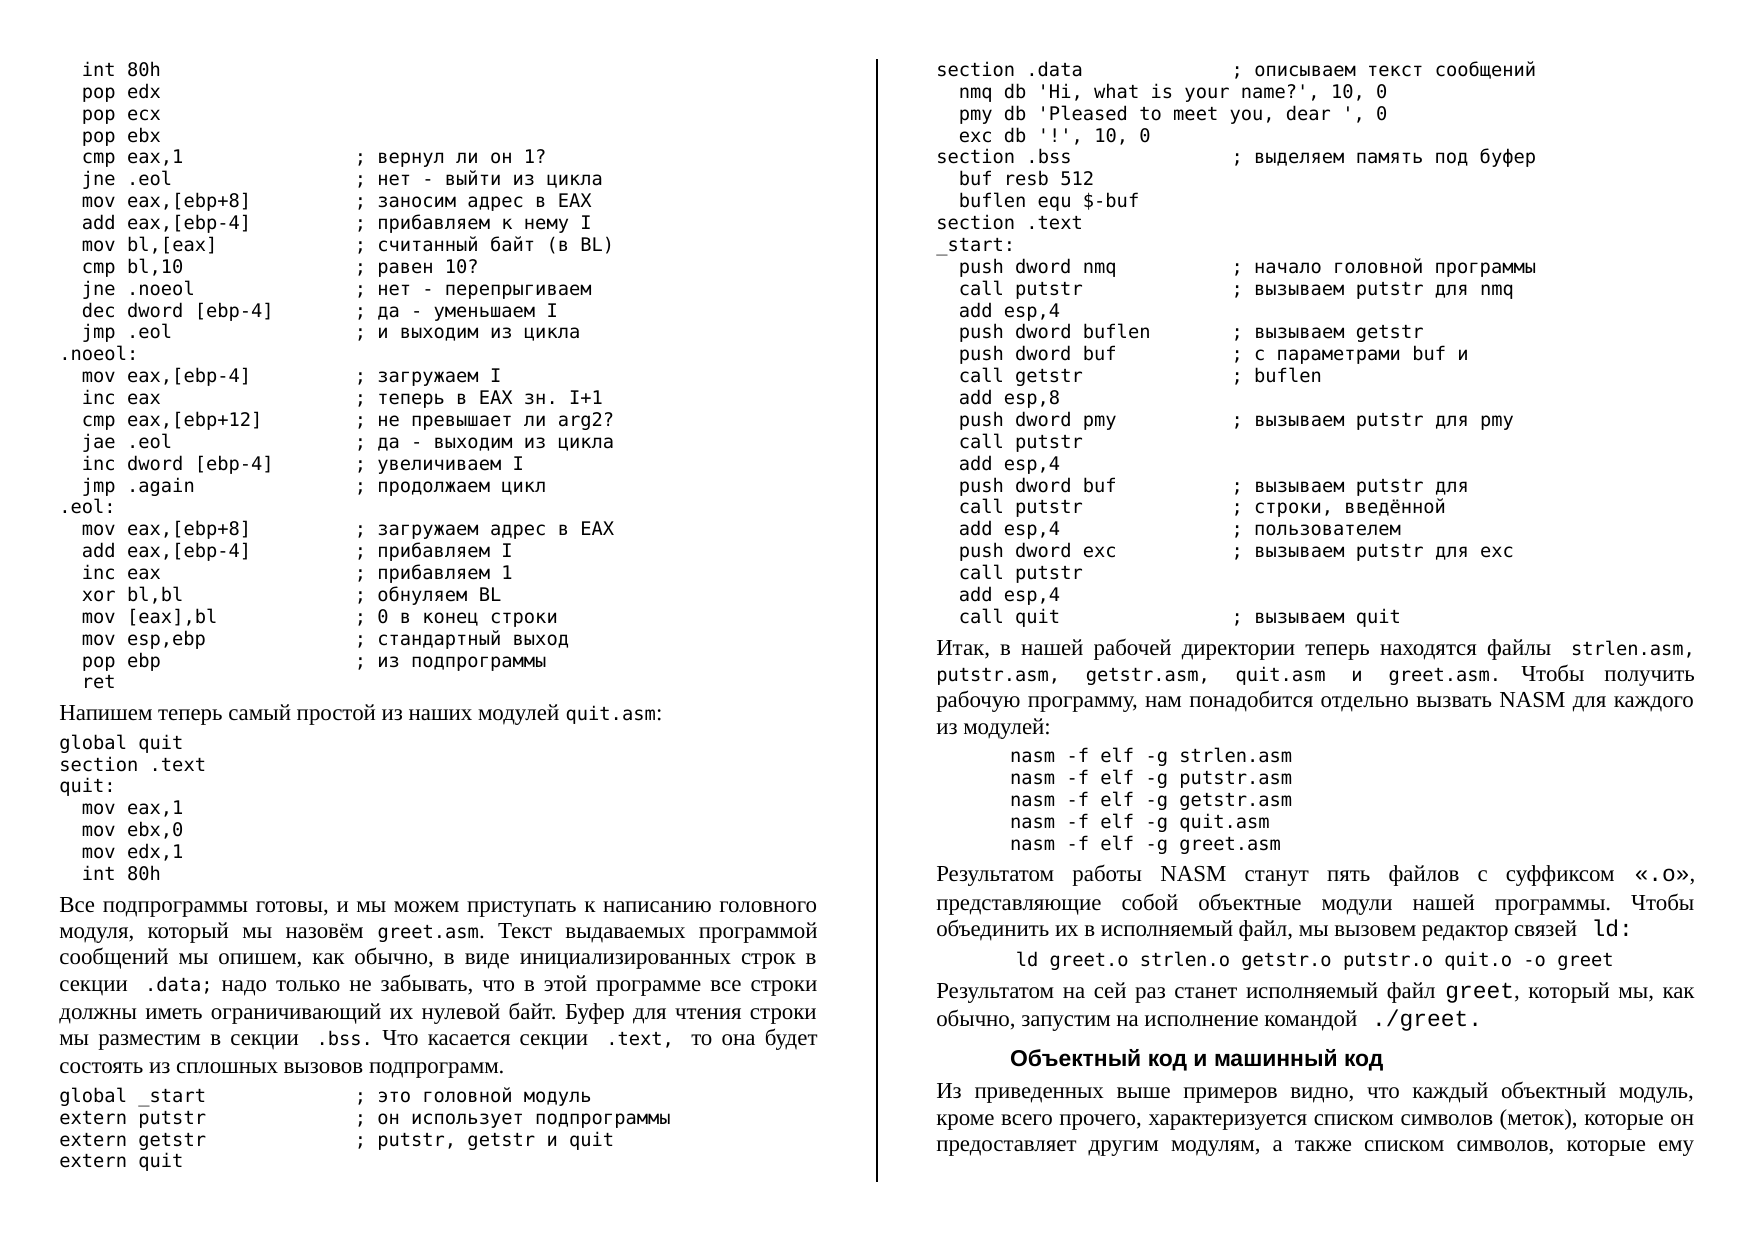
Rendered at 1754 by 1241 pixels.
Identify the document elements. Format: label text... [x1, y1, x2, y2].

text jne .eol ; нет - выйти из цикла [59, 168, 818, 190]
text mov eax,1 [59, 797, 818, 819]
text ld greet.o strlen.o getstr.o putstr.o quit.o -o greet [934, 949, 1695, 971]
text mov eax,[ebp+8] ; загружаем адрес в EAX [59, 518, 818, 540]
text cmp bl,10 ; равен 10? [59, 256, 818, 278]
text nasm -f elf -g strlen.asm [936, 745, 1695, 767]
text inc eax ; прибавляем 1 [59, 562, 818, 584]
text int 80h [59, 59, 818, 81]
text _start: [936, 234, 1695, 256]
text jae .eol ; да - выходим из цикла [59, 431, 818, 453]
text push dword buf ; с параметрами buf и [936, 343, 1695, 365]
text mov edx,1 [59, 841, 818, 863]
text nasm -f elf -g greet.asm [936, 833, 1695, 854]
text global quit [59, 732, 818, 753]
text .eol: [59, 497, 818, 518]
text .noeol: [59, 343, 818, 365]
text nmq db 'Hi, what is your name?', 10, 0 [936, 81, 1695, 103]
text pmy db 'Pleased to meet you, dear ', 0 [936, 103, 1695, 125]
text jmp .again ; продолжаем цикл [59, 475, 818, 497]
text pop ecx [59, 103, 818, 125]
text global _start ; это головной модуль [59, 1085, 818, 1107]
text push dword nmq ; начало головной программы [936, 256, 1695, 278]
text mov ebx,0 [59, 819, 818, 841]
text section .text [59, 753, 818, 775]
text call putstr ; строки, введённой [936, 497, 1695, 518]
text mov eax,[ebp-4] ; загружаем I [59, 365, 818, 387]
text mov [eax],bl ; 0 в конец строки [59, 606, 818, 628]
text dec dword [ebp-4] ; да - уменьшаем I [59, 300, 818, 322]
text buf resb 512 [936, 168, 1695, 190]
text inc eax ; теперь в EAX зн. I+1 [59, 387, 818, 409]
text add esp,4 [936, 453, 1695, 475]
text buflen equ $-buf [936, 190, 1695, 212]
text section .data ; описываем текст сообщений [936, 59, 1695, 81]
text mov esp,ebp ; стандартный выход [59, 628, 818, 650]
text push dword exc ; вызываем putstr для exc [936, 540, 1695, 562]
text push dword buf ; вызываем putstr для [936, 475, 1695, 497]
text nasm -f elf -g quit.asm [936, 811, 1695, 833]
text pop ebp ; из подпрограммы [59, 650, 818, 672]
text Объектный код и машинный код [936, 1045, 1695, 1072]
text call putstr [936, 431, 1695, 453]
text Все подпрограммы готовы, и мы можем приступать к написанию головного модуля, который мы назовём greet.asm. Текст выдаваемых программой сообщений мы опишем, как обычно, в виде инициализированных строк в секции .data; надо только не забывать, что в этой программе все строки должны иметь ограничивающий их нулевой байт. Буфер для чтения строки мы разместим в секции .bss. Что касается секции .text, то она будет состоять из сплошных вызовов подпрограмм. [59, 891, 818, 1079]
text add esp,4 ; пользователем [936, 518, 1695, 540]
text call quit ; вызываем quit [936, 606, 1695, 628]
text pop edx [59, 81, 818, 103]
text add eax,[ebp-4] ; прибавляем I [59, 540, 818, 562]
text nasm -f elf -g getstr.asm [936, 789, 1695, 811]
text jmp .eol ; и выходим из цикла [59, 322, 818, 343]
text add esp,8 [936, 387, 1695, 409]
text xor bl,bl ; обнуляем BL [59, 584, 818, 606]
text Результатом на сей раз станет исполняемый файл greet, который мы, как обычно, запустим на исполнение командой ./greet. [936, 977, 1695, 1033]
text extern getstr ; putstr, getstr и quit [59, 1129, 818, 1151]
text cmp eax,1 ; вернул ли он 1? [59, 147, 818, 168]
text add esp,4 [936, 584, 1695, 606]
text Из приведенных выше примеров видно, что каждый объектный модуль, кроме всего прочего, характеризуется списком символов (меток), которые он предоставляет другим модулям, а также списком символов, которые ему [936, 1077, 1695, 1157]
text call getstr ; buflen [936, 365, 1695, 387]
text call putstr ; вызываем putstr для nmq [936, 278, 1695, 300]
text cmp eax,[ebp+12] ; не превышает ли arg2? [59, 409, 818, 431]
text int 80h [59, 863, 818, 885]
text Напишем теперь самый простой из наших модулей quit.asm: [59, 699, 818, 726]
text mov bl,[eax] ; считанный байт (в BL) [59, 234, 818, 256]
text push dword buflen ; вызываем getstr [936, 322, 1695, 343]
text extern putstr ; он использует подпрограммы [59, 1107, 818, 1129]
text section .bss ; выделяем память под буфер [936, 147, 1695, 168]
text pop ebx [59, 125, 818, 147]
text exc db '!', 10, 0 [936, 125, 1695, 147]
text jne .noeol ; нет - перепрыгиваем [59, 278, 818, 300]
text call putstr [936, 562, 1695, 584]
text inc dword [ebp-4] ; увеличиваем I [59, 453, 818, 475]
text quit: [59, 775, 818, 797]
text add eax,[ebp-4] ; прибавляем к нему I [59, 212, 818, 234]
text section .text [936, 212, 1695, 234]
text add esp,4 [936, 300, 1695, 322]
text extern quit [59, 1151, 818, 1172]
text mov eax,[ebp+8] ; заносим адрес в EAX [59, 190, 818, 212]
text push dword pmy ; вызываем putstr для pmy [936, 409, 1695, 431]
text ret [59, 672, 818, 693]
text Результатом работы NASM станут пять файлов с суффиксом «.o», представляющие собой объектные модули нашей программы. Чтобы объединить их в исполняемый файл, мы вызовем редактор связей ld: [936, 860, 1695, 943]
text Итак, в нашей рабочей директории теперь находятся файлы strlen.asm, putstr.asm, getstr.asm, quit.asm и greet.asm. Чтобы получить рабочую программу, нам понадобится отдельно вызвать NASM для каждого из модулей: [936, 634, 1695, 739]
text nasm -f elf -g putstr.asm [936, 767, 1695, 789]
